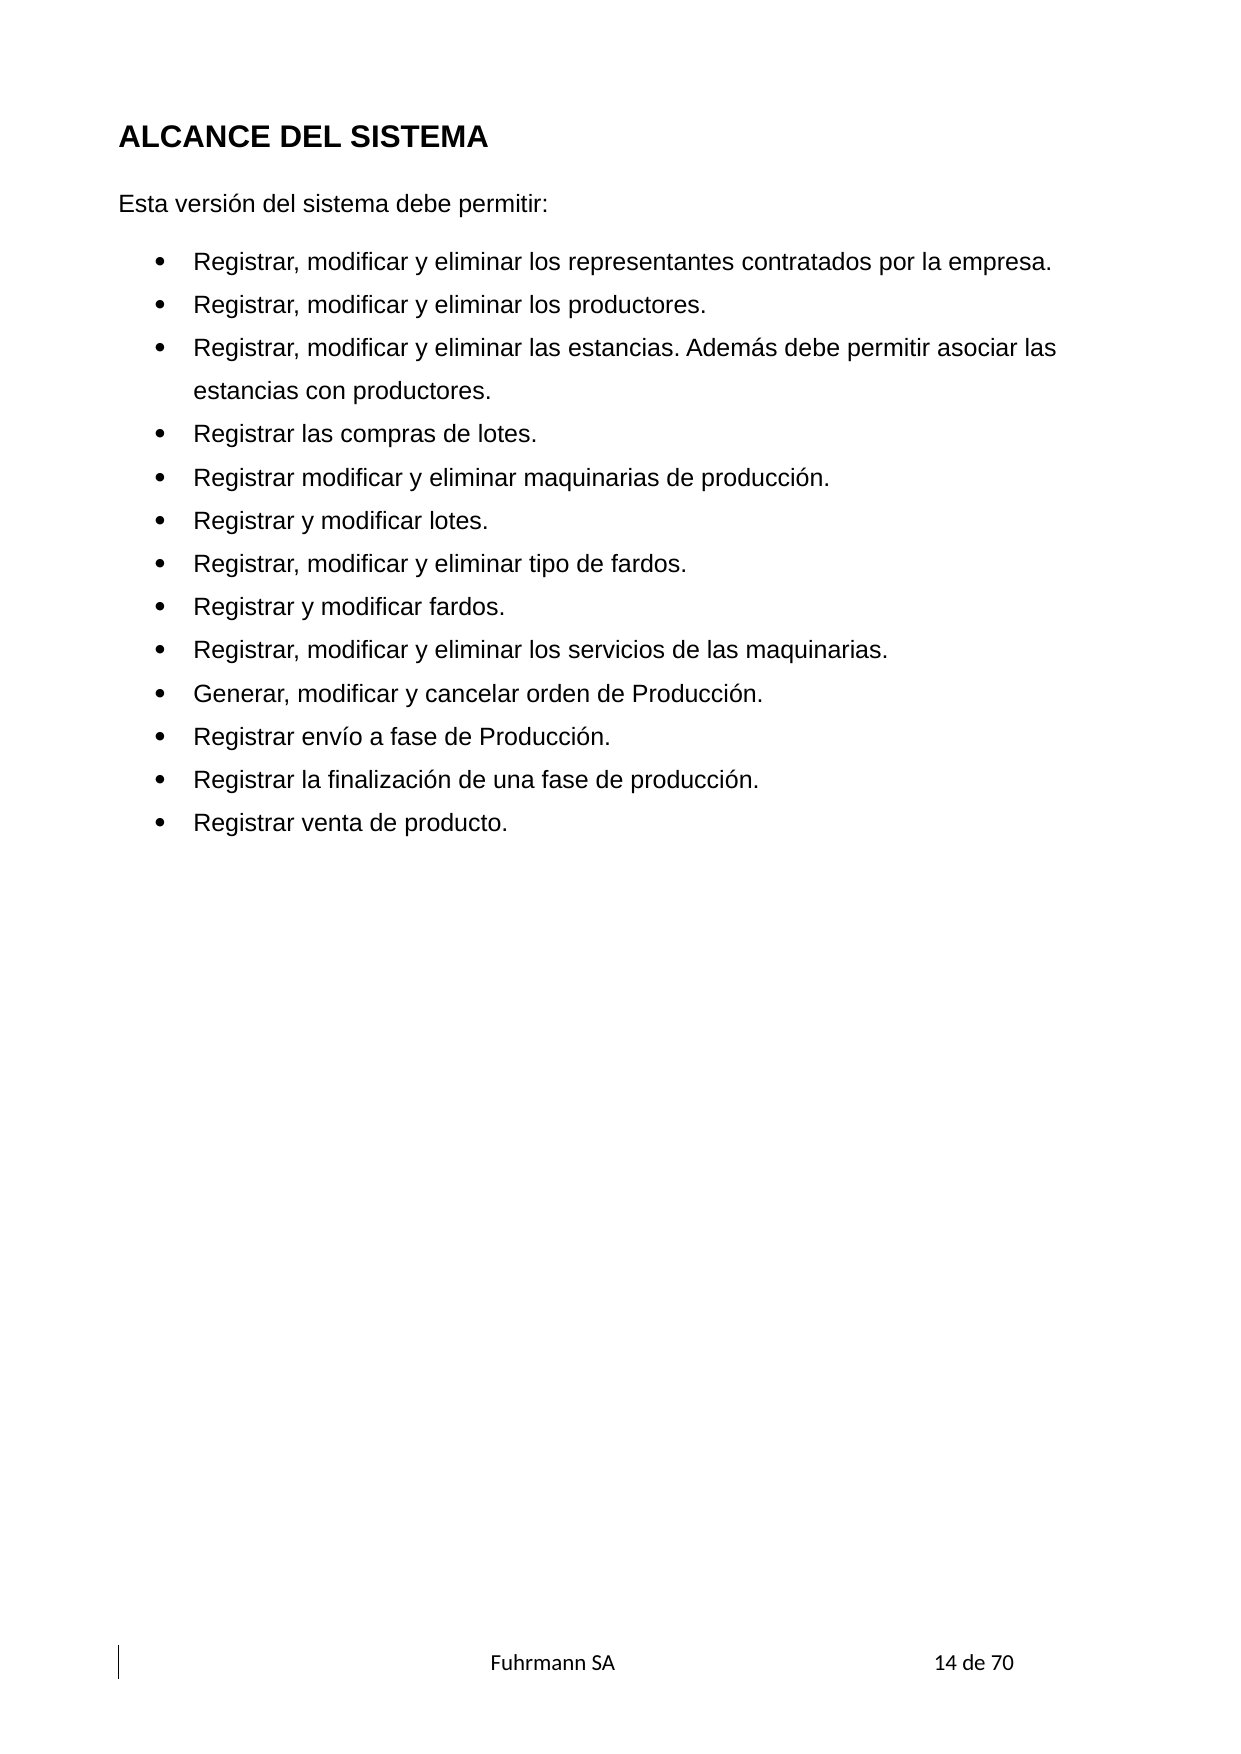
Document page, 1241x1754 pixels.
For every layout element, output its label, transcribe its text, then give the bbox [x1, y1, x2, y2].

list Registrar las compras de lotes. [156, 419, 1122, 448]
list Registrar venta de producto. [156, 808, 1122, 837]
list Registrar modificar y eliminar maquinarias de producción. [156, 463, 1122, 491]
list Generar, modificar y cancelar orden de Producción. [156, 679, 1122, 708]
list Registrar, modificar y eliminar los representantes contratados por la empresa. [156, 247, 1122, 275]
text Esta versión del sistema debe permitir: [118, 189, 1122, 218]
list Registrar, modificar y eliminar tipo de fardos. [156, 549, 1122, 578]
list Registrar, modificar y eliminar los servicios de las maquinarias. [156, 636, 1122, 664]
list Registrar, modificar y eliminar las estancias. Además debe permitir asociar las estancias con productores. [156, 333, 1122, 405]
list Registrar la finalización de una fase de producción. [156, 765, 1122, 794]
list Registrar envío a fase de Producción. [156, 722, 1122, 751]
subtitle ALCANCE DEL SISTEMA [118, 118, 1122, 154]
list Registrar y modificar fardos. [156, 592, 1122, 621]
list Registrar, modificar y eliminar los productores. [156, 290, 1122, 319]
list Registrar y modificar lotes. [156, 506, 1122, 535]
